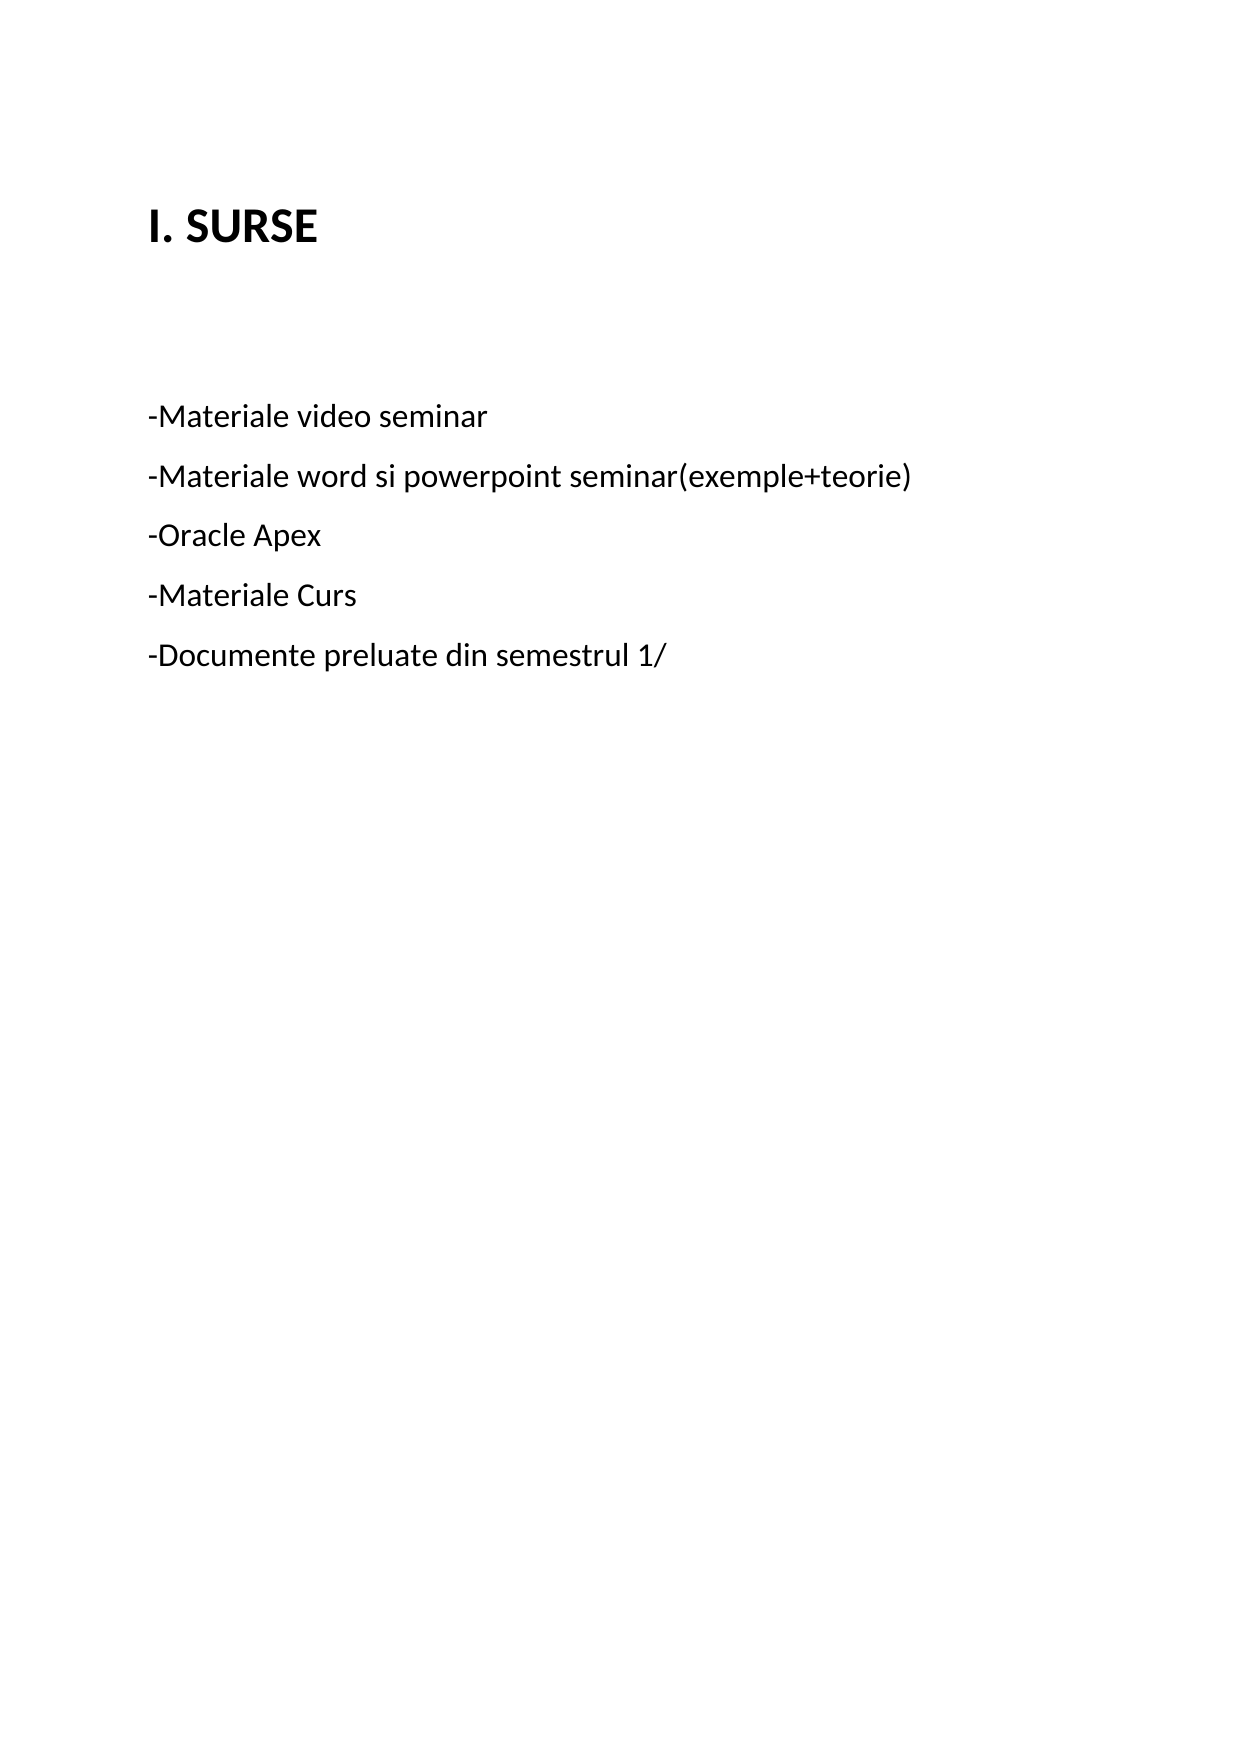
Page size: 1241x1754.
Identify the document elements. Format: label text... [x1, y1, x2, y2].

text -Documente preluate din semestrul 1/ [148, 634, 1093, 675]
text -Materiale video seminar [148, 395, 1093, 436]
text -Materiale word si powerpoint seminar(exemple+teorie) [148, 455, 1093, 495]
text -Oracle Apex [148, 514, 1093, 555]
text I. SURSE [148, 194, 1093, 255]
text -Materiale Curs [148, 574, 1093, 615]
